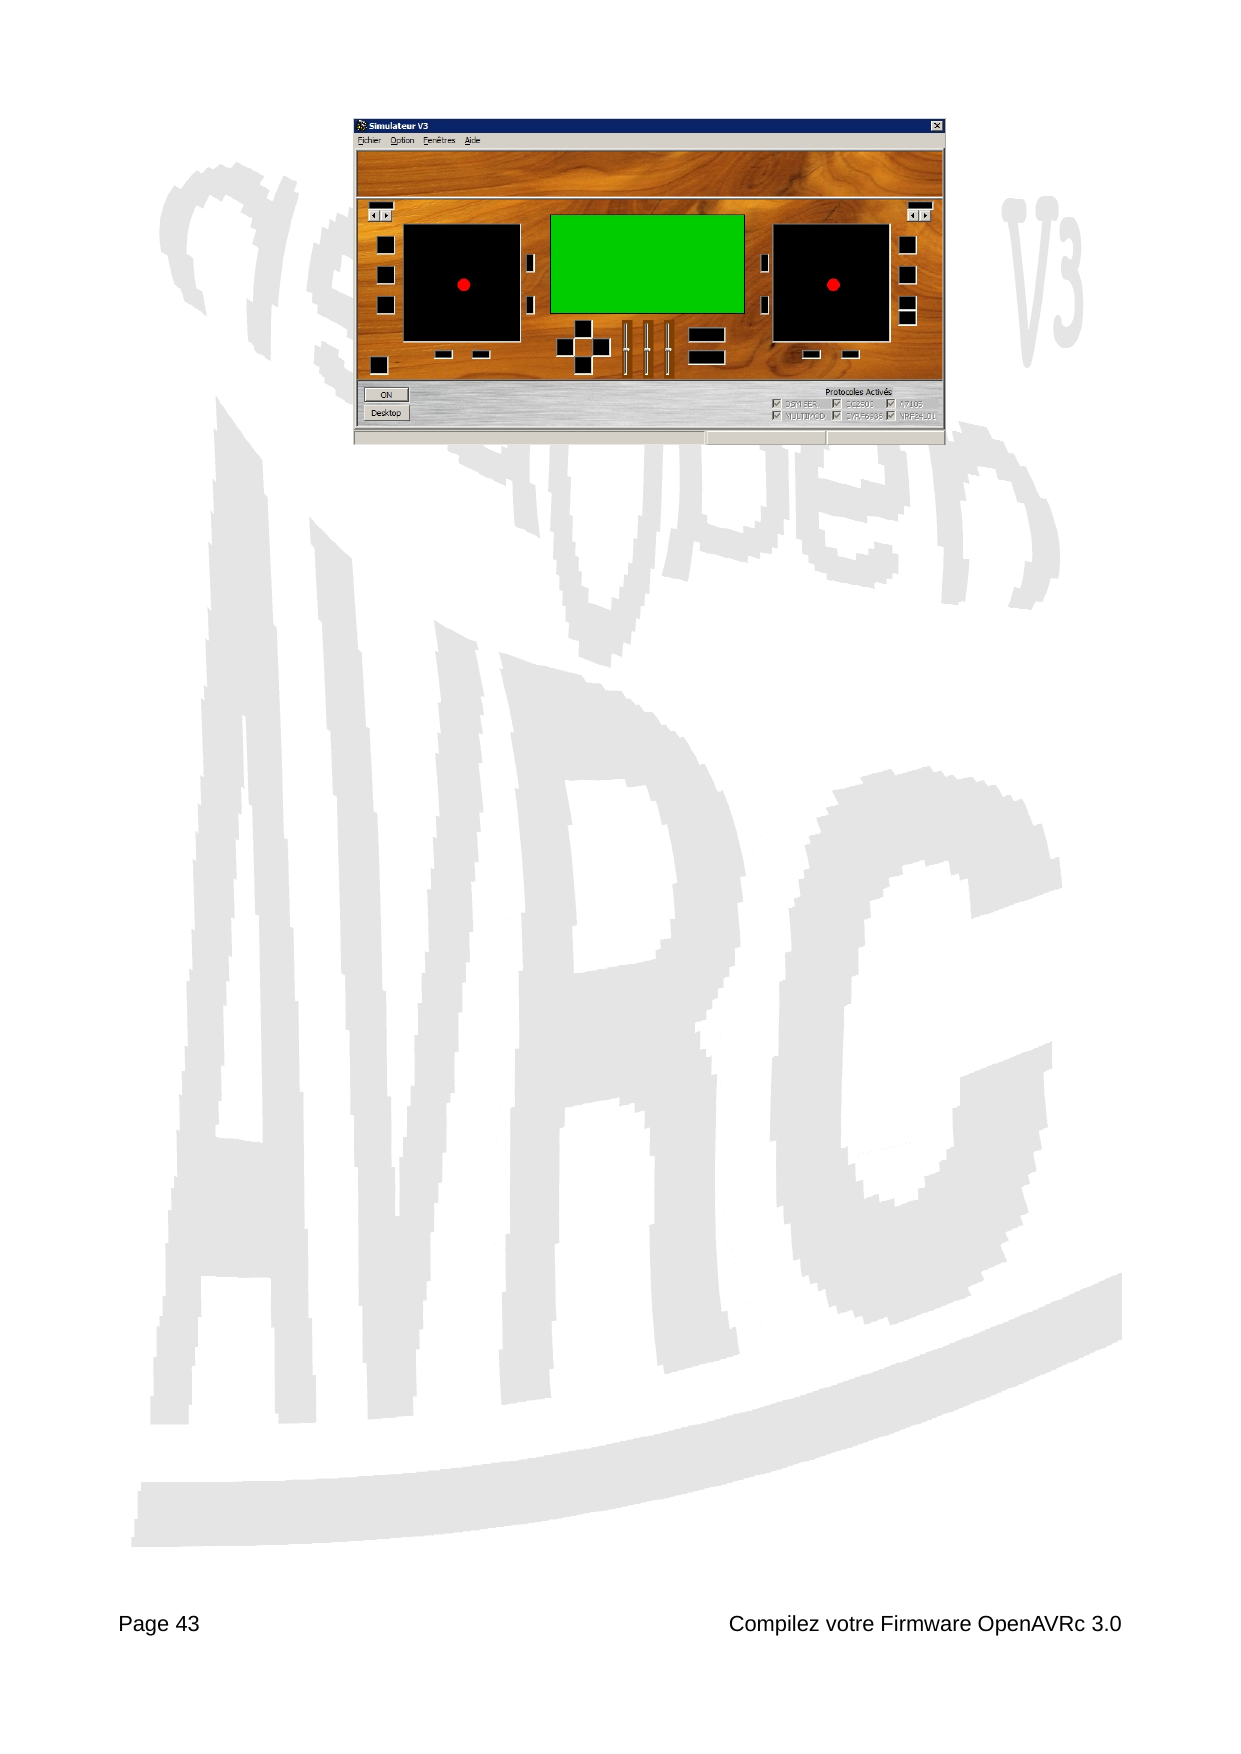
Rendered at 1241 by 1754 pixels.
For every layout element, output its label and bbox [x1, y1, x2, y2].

picture [352, 118, 946, 445]
